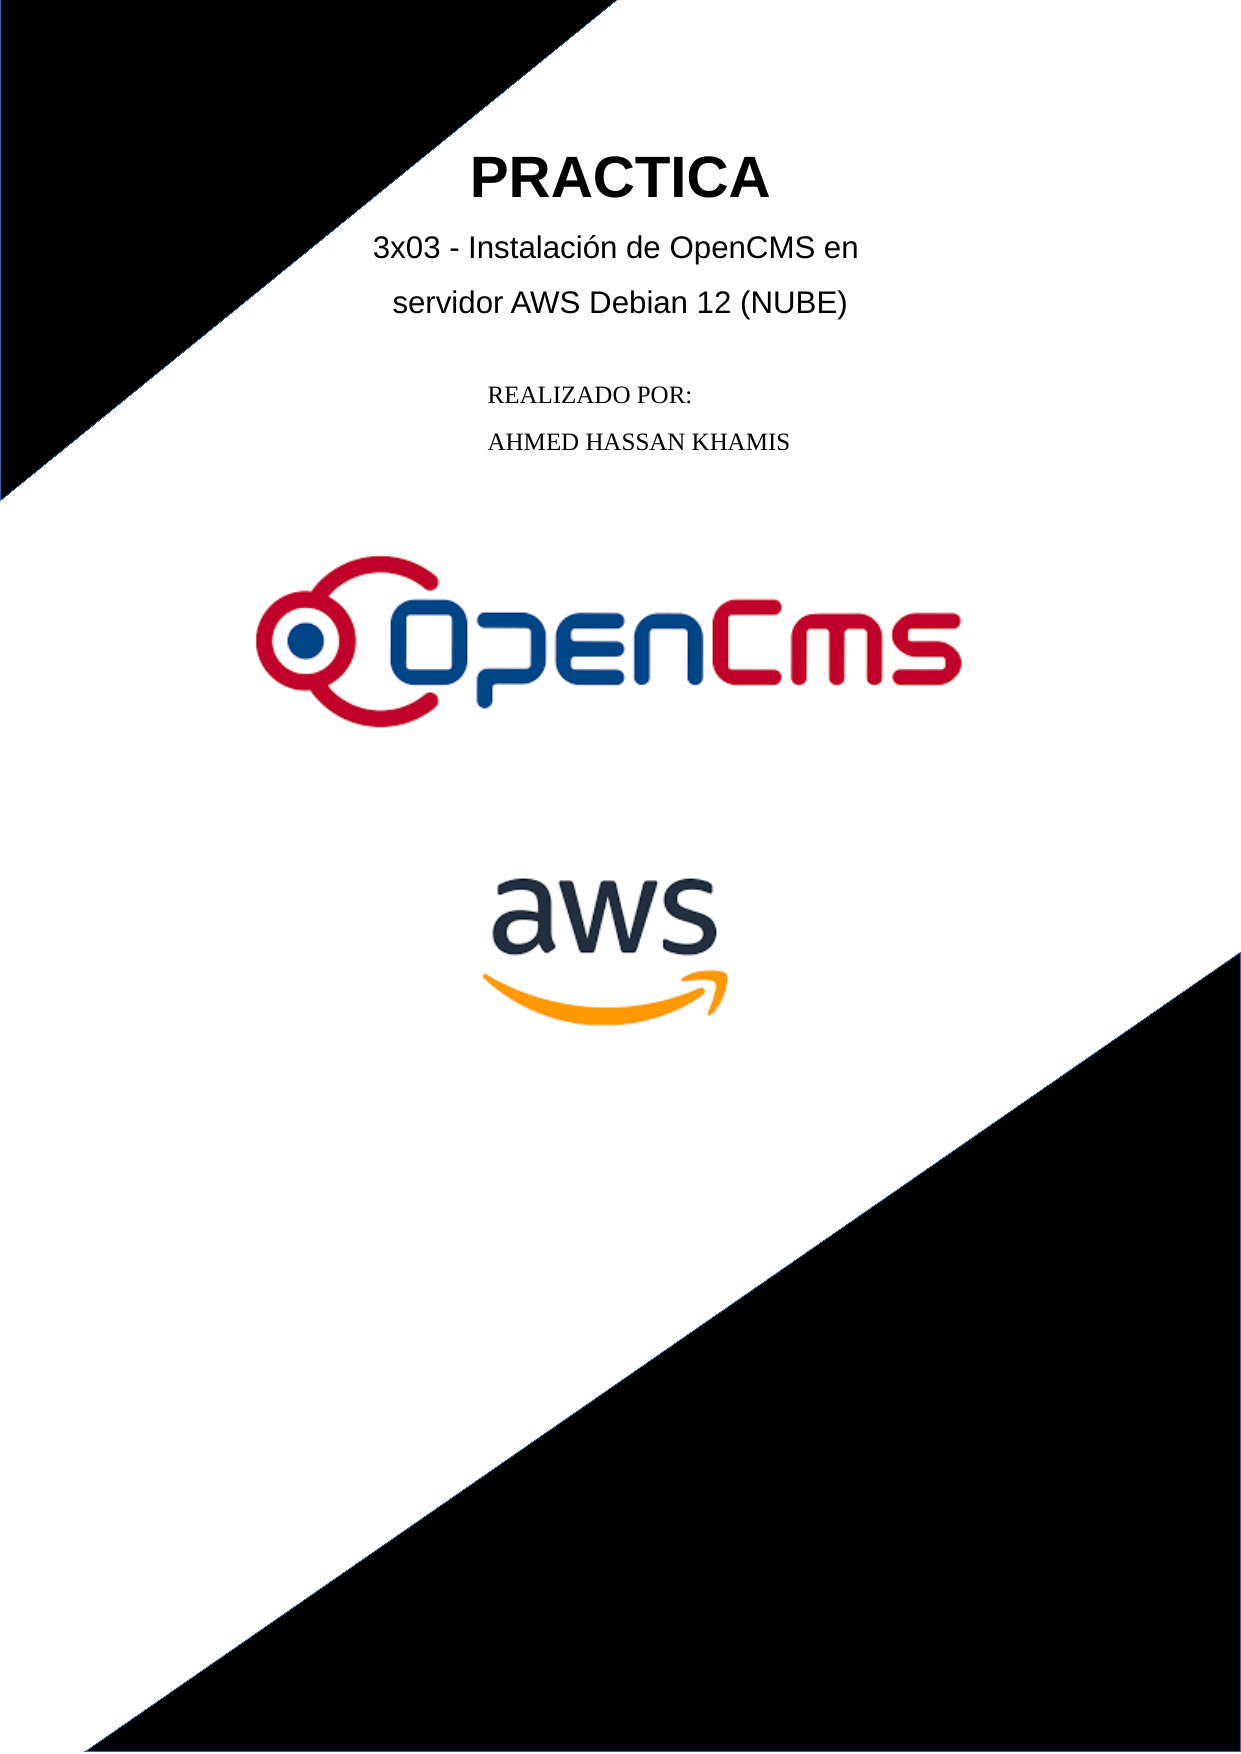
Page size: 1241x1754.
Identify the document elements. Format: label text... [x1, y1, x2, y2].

title PRACTICA [360, 143, 1122, 210]
text REALIZADO POR: [118, 380, 1122, 408]
picture [363, 824, 848, 1080]
picture [255, 555, 963, 729]
subtitle servidor AWS Debian 12 (NUBE) [225, 284, 1122, 319]
text AHMED HASSAN KHAMIS [118, 427, 1122, 456]
subtitle 3x03 - Instalación de OpenCMS en [292, 229, 1122, 265]
